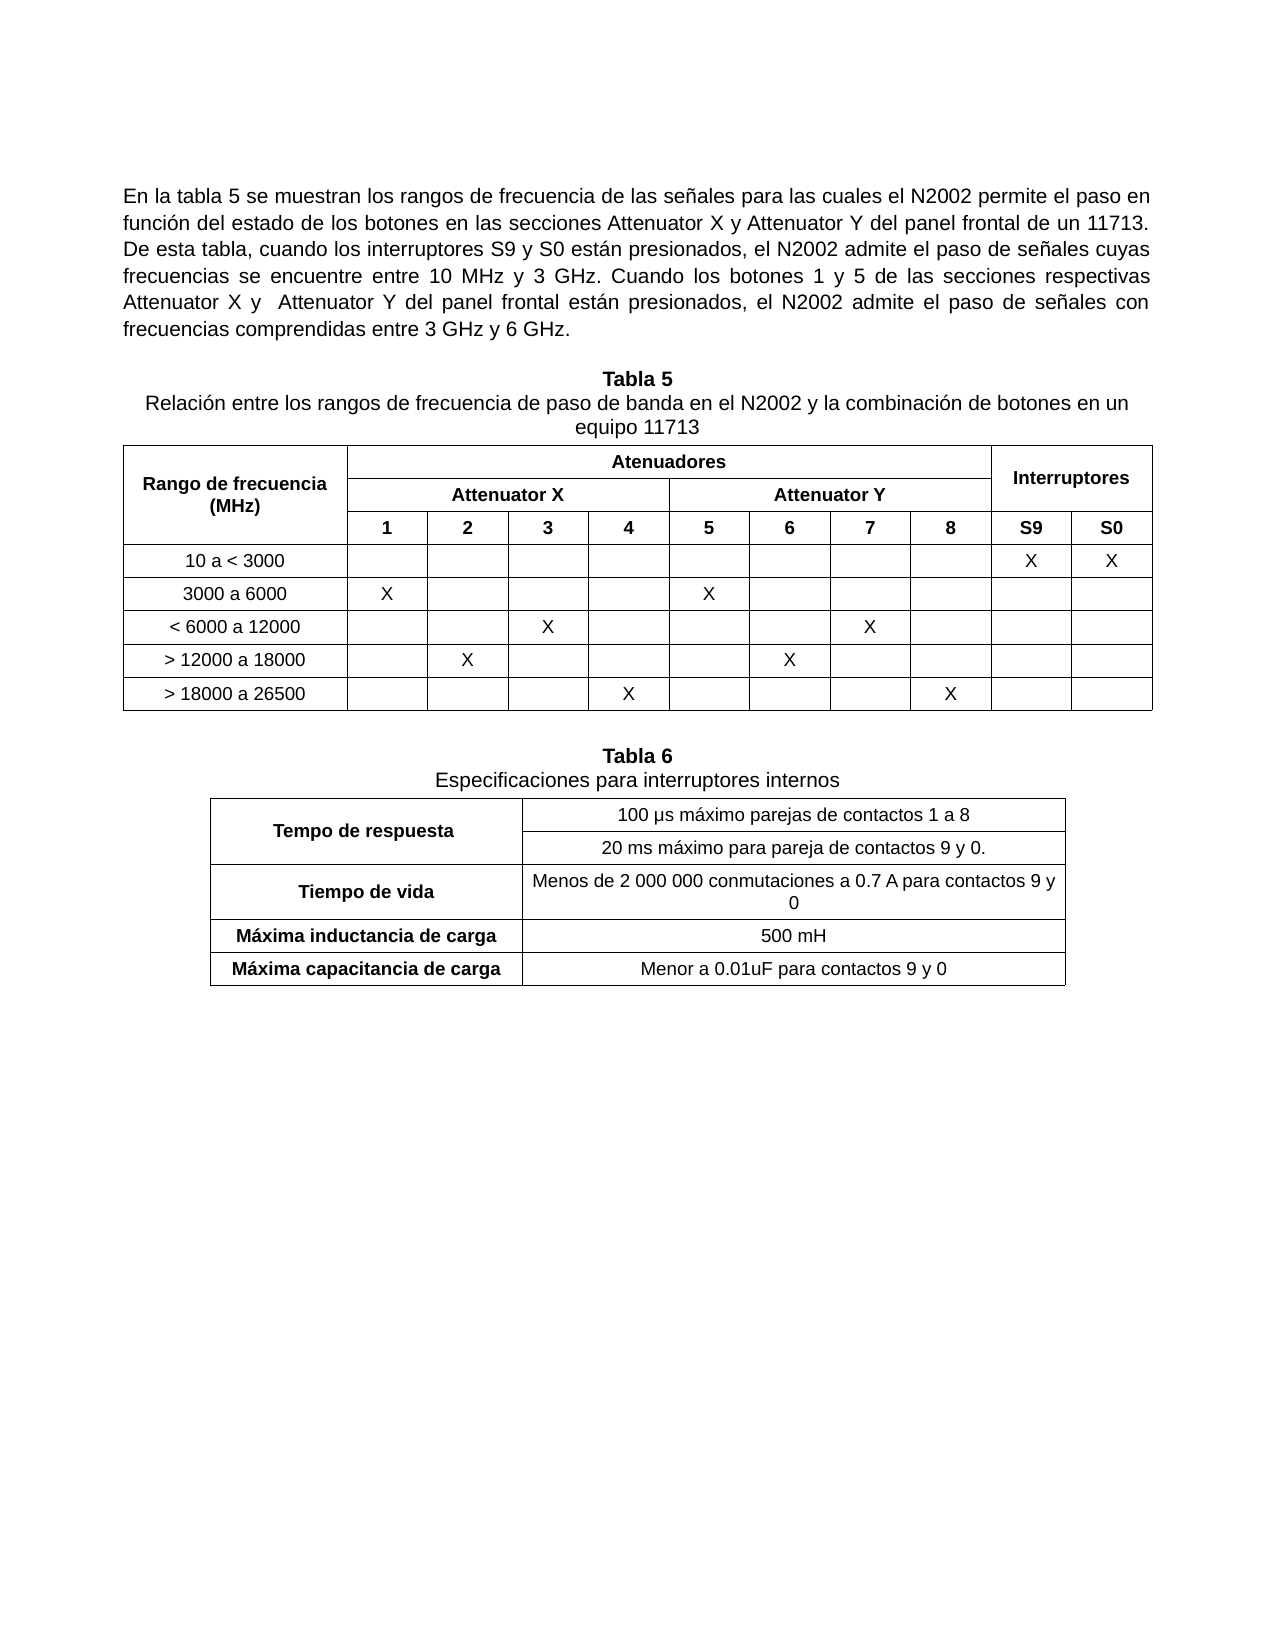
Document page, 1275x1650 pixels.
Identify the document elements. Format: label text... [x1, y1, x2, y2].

table_cell [428, 611, 508, 643]
table_cell [509, 578, 588, 610]
table_cell [1072, 678, 1152, 710]
table_cell X [992, 545, 1071, 577]
table_cell Interruptores [992, 446, 1152, 511]
table_cell [992, 611, 1071, 643]
table_cell [911, 611, 991, 643]
table_cell X [750, 645, 830, 677]
table_cell Menor a 0.01uF para contactos 9 y 0 [523, 953, 1065, 985]
table_cell Tiempo de vida [211, 865, 522, 919]
table_cell [831, 645, 910, 677]
table_header Tabla 6 Especificaciones para interruptores internos [210, 739, 1065, 798]
table_cell X [428, 645, 508, 677]
table_cell [1072, 611, 1152, 643]
table_cell [589, 578, 669, 610]
table_cell [428, 545, 508, 577]
table_cell 500 mH [523, 920, 1065, 952]
table_cell [589, 645, 669, 677]
table_cell > 18000 a 26500 [124, 678, 347, 710]
table_cell [911, 545, 991, 577]
table_cell X [670, 578, 749, 610]
table_cell [750, 578, 830, 610]
table_cell [428, 578, 508, 610]
table_cell [670, 678, 749, 710]
table_cell [670, 545, 749, 577]
table_cell [509, 678, 588, 710]
text En la tabla 5 se muestran los rangos de frecuencia de las señales para las cuales el N2002 permite el paso en función del estado de los botones en las secciones Attenuator X y Attenuator Y del panel frontal de un 11713. De esta tabla, cuando los interruptores S9 y S0 están presionados, el N2002 admite el paso de señales cuyas frecuencias se encuentre entre 10 MHz y 3 GHz. Cuando los botones 1 y 5 de las secciones respectivas Attenuator X y Attenuator Y del panel frontal están presionados, el N2002 admite el paso de señales con frecuencias comprendidas entre 3 GHz y 6 GHz. [123, 181, 1152, 341]
table_cell [831, 678, 910, 710]
table_cell [831, 578, 910, 610]
table_header Tabla 5 Relación entre los rangos de frecuencia de paso de banda en el N2002 y la combinación de botones en un equipo 11713 [123, 361, 1152, 445]
table_cell [750, 611, 830, 643]
table_cell X [1072, 545, 1152, 577]
table_cell [348, 545, 427, 577]
table_cell 20 ms máximo para pareja de contactos 9 y 0. [523, 832, 1065, 864]
table_cell Rango de frecuencia (MHz) [124, 446, 347, 544]
table_cell [348, 611, 427, 643]
table_cell 10 a < 3000 [124, 545, 347, 577]
table_cell X [509, 611, 588, 643]
table_cell [670, 645, 749, 677]
table_cell [1072, 645, 1152, 677]
table_cell [831, 545, 910, 577]
table_cell X [589, 678, 669, 710]
table_cell 6 [750, 512, 830, 544]
table_cell [348, 678, 427, 710]
table_cell [589, 545, 669, 577]
table_cell Máxima capacitancia de carga [211, 953, 522, 985]
table_cell [428, 678, 508, 710]
table_cell Máxima inductancia de carga [211, 920, 522, 952]
table_cell > 12000 a 18000 [124, 645, 347, 677]
table_cell [750, 678, 830, 710]
table_cell [509, 645, 588, 677]
table_cell [509, 545, 588, 577]
table_cell [1072, 578, 1152, 610]
table_cell 100 μs máximo parejas de contactos 1 a 8 [523, 799, 1065, 831]
table_cell 2 [428, 512, 508, 544]
table_cell [911, 578, 991, 610]
table_cell 4 [589, 512, 669, 544]
table_cell [750, 545, 830, 577]
table_cell [992, 645, 1071, 677]
table_cell S9 [992, 512, 1071, 544]
table_cell Atenuadores [348, 446, 991, 478]
table_cell 3000 a 6000 [124, 578, 347, 610]
table_cell 7 [831, 512, 910, 544]
table_cell 1 [348, 512, 427, 544]
table_cell Tempo de respuesta [211, 799, 522, 864]
table_cell [348, 645, 427, 677]
table_cell [911, 645, 991, 677]
table_cell [589, 611, 669, 643]
table_cell Menos de 2 000 000 conmutaciones a 0.7 A para contactos 9 y 0 [523, 865, 1065, 919]
table_cell 8 [911, 512, 991, 544]
table_cell [992, 678, 1071, 710]
table_cell X [831, 611, 910, 643]
table_cell 5 [670, 512, 749, 544]
table_cell X [348, 578, 427, 610]
table_cell S0 [1072, 512, 1152, 544]
table_cell < 6000 a 12000 [124, 611, 347, 643]
table_cell Attenuator X [348, 479, 669, 511]
table_cell Attenuator Y [670, 479, 991, 511]
table_cell X [911, 678, 991, 710]
table_cell 3 [509, 512, 588, 544]
table_cell [670, 611, 749, 643]
table_cell [992, 578, 1071, 610]
